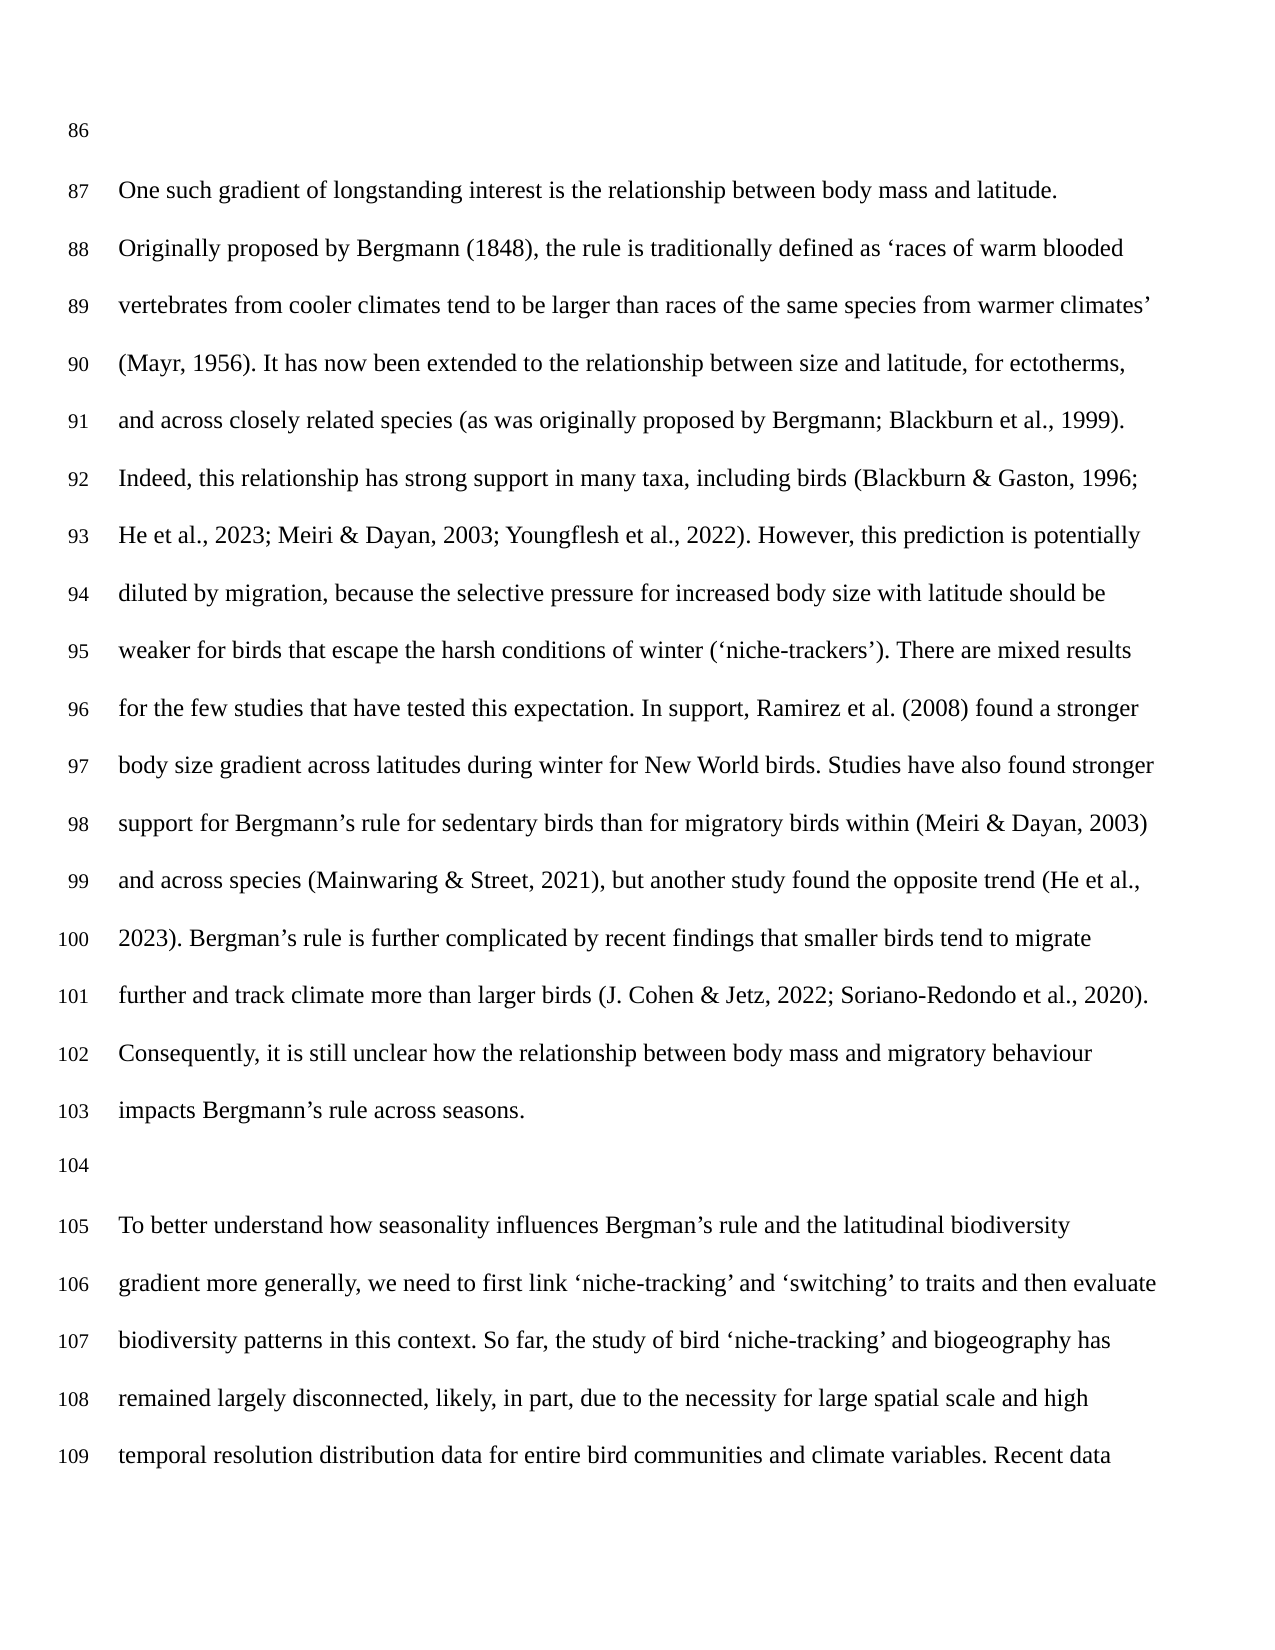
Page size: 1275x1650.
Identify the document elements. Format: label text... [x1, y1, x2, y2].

text One such gradient of longstanding interest is the relationship between body mass and latitude. Originally proposed by Bergmann (1848), the rule is traditionally defined as ‘races of warm blooded vertebrates from cooler climates tend to be larger than races of the same species from warmer climates’ (Mayr, 1956). It has now been extended to the relationship between size and latitude, for ectotherms, and across closely related species (as was originally proposed by Bergmann; Blackburn et al., 1999). Indeed, this relationship has strong support in many taxa, including birds (Blackburn & Gaston, 1996; He et al., 2023; Meiri & Dayan, 2003; Youngflesh et al., 2022). However, this prediction is potentially diluted by migration, because the selective pressure for increased body size with latitude should be weaker for birds that escape the harsh conditions of winter (‘niche-trackers’). There are mixed results for the few studies that have tested this expectation. In support, Ramirez et al. (2008) found a stronger body size gradient across latitudes during winter for New World birds. Studies have also found stronger support for Bergmann’s rule for sedentary birds than for migratory birds within (Meiri & Dayan, 2003) and across species (Mainwaring & Street, 2021), but another study found the opposite trend (He et al., 2023). Bergman’s rule is further complicated by recent findings that smaller birds tend to migrate further and track climate more than larger birds (J. Cohen & Jetz, 2022; Soriano-Redondo et al., 2020). Consequently, it is still unclear how the relationship between body mass and migratory behaviour impacts Bergmann’s rule across seasons. [118, 176, 1157, 1124]
text To better understand how seasonality influences Bergman’s rule and the latitudinal biodiversity gradient more generally, we need to first link ‘niche-tracking’ and ‘switching’ to traits and then evaluate biodiversity patterns in this context. So far, the study of bird ‘niche-tracking’ and biogeography has remained largely disconnected, likely, in part, due to the necessity for large spatial scale and high temporal resolution distribution data for entire bird communities and climate variables. Recent data [118, 1211, 1157, 1469]
